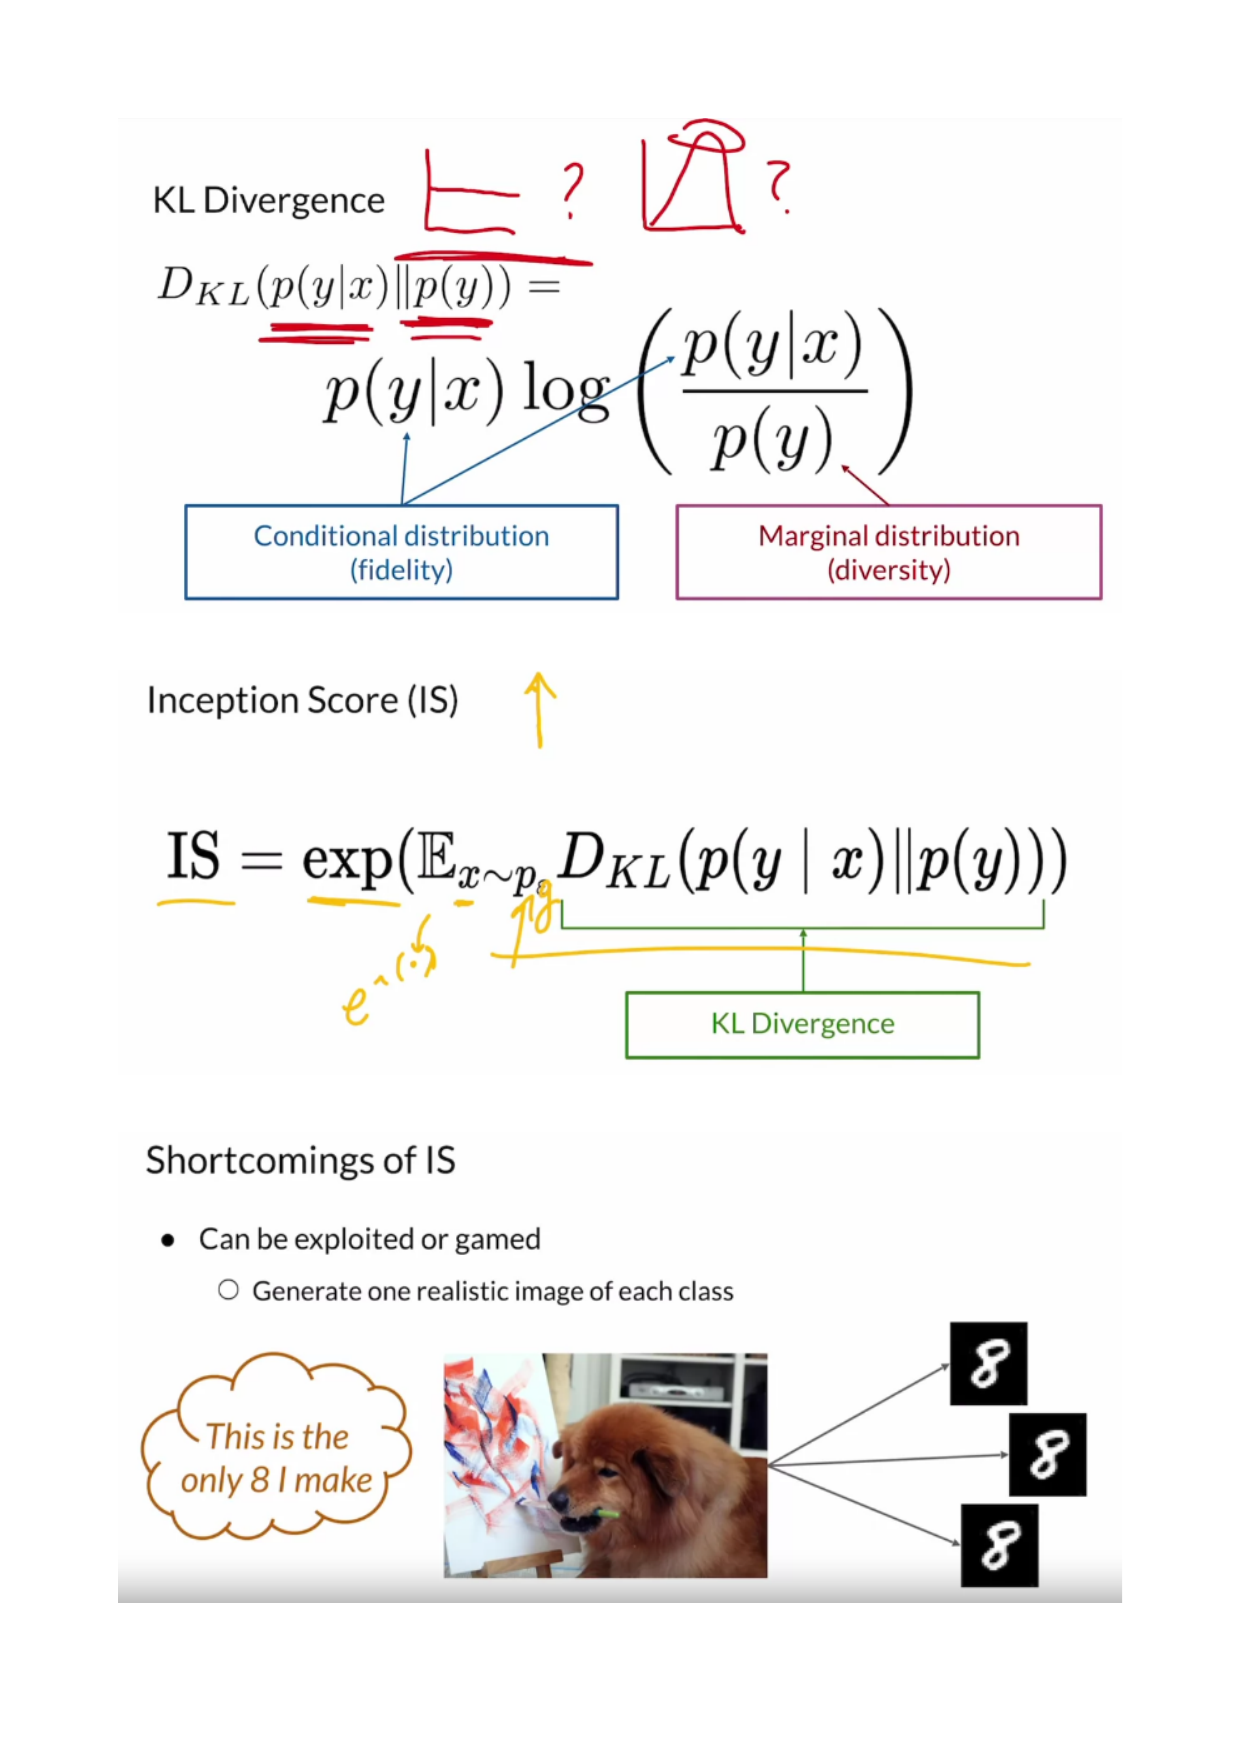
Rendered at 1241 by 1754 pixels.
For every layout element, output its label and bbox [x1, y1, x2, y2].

picture [118, 1132, 1123, 1603]
picture [118, 118, 1123, 613]
picture [118, 670, 1123, 1075]
